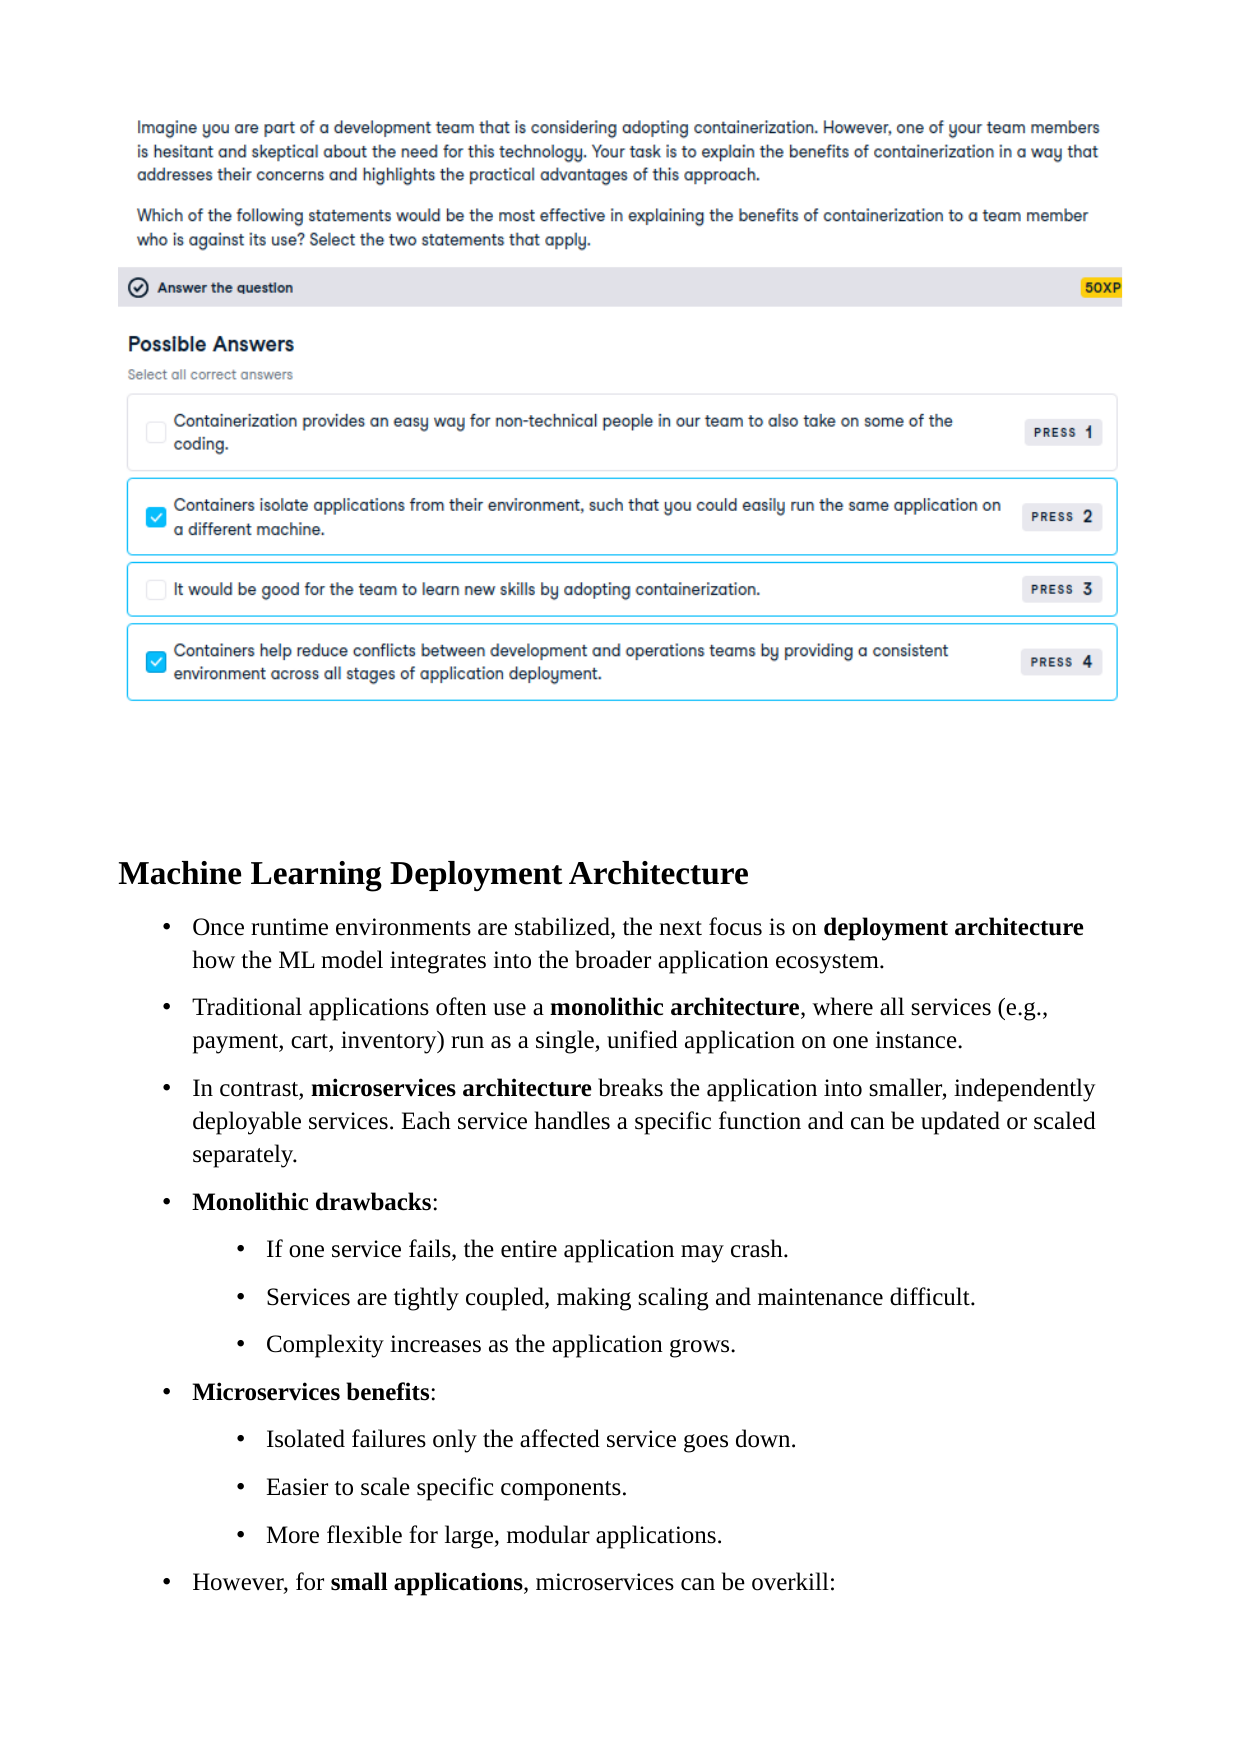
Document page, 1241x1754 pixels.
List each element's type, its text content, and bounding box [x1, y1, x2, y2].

list Isolated failures only the affected service goes down. [236, 1424, 1122, 1453]
list Services are tightly coupled, making scaling and maintenance difficult. [236, 1282, 1122, 1311]
list Complexity increases as the application grows. [236, 1329, 1122, 1358]
list More flexible for large, modular applications. [236, 1520, 1122, 1548]
picture [118, 118, 1123, 710]
list In contrast, microservices architecture breaks the application into smaller, independently deployable services. Each service handles a specific function and can be updated or scaled separately. [162, 1073, 1122, 1168]
list Once runtime environments are stabilized, the next focus is on deployment architecture how the ML model integrates into the broader application ecosystem. [162, 912, 1122, 973]
list Traditional applications often use a monolithic architecture, where all services (e.g., payment, cart, inventory) run as a single, unified application on one instance. [162, 992, 1122, 1054]
list If one service fails, the entire application may crash. [236, 1234, 1122, 1263]
list Microservices benefits: [162, 1377, 1122, 1406]
list Monolithic drawbacks: [162, 1187, 1122, 1215]
text Machine Learning Deployment Architecture [118, 853, 1122, 891]
list Easier to scale specific components. [236, 1472, 1122, 1501]
list However, for small applications, microservices can be overkill: [162, 1567, 1122, 1596]
